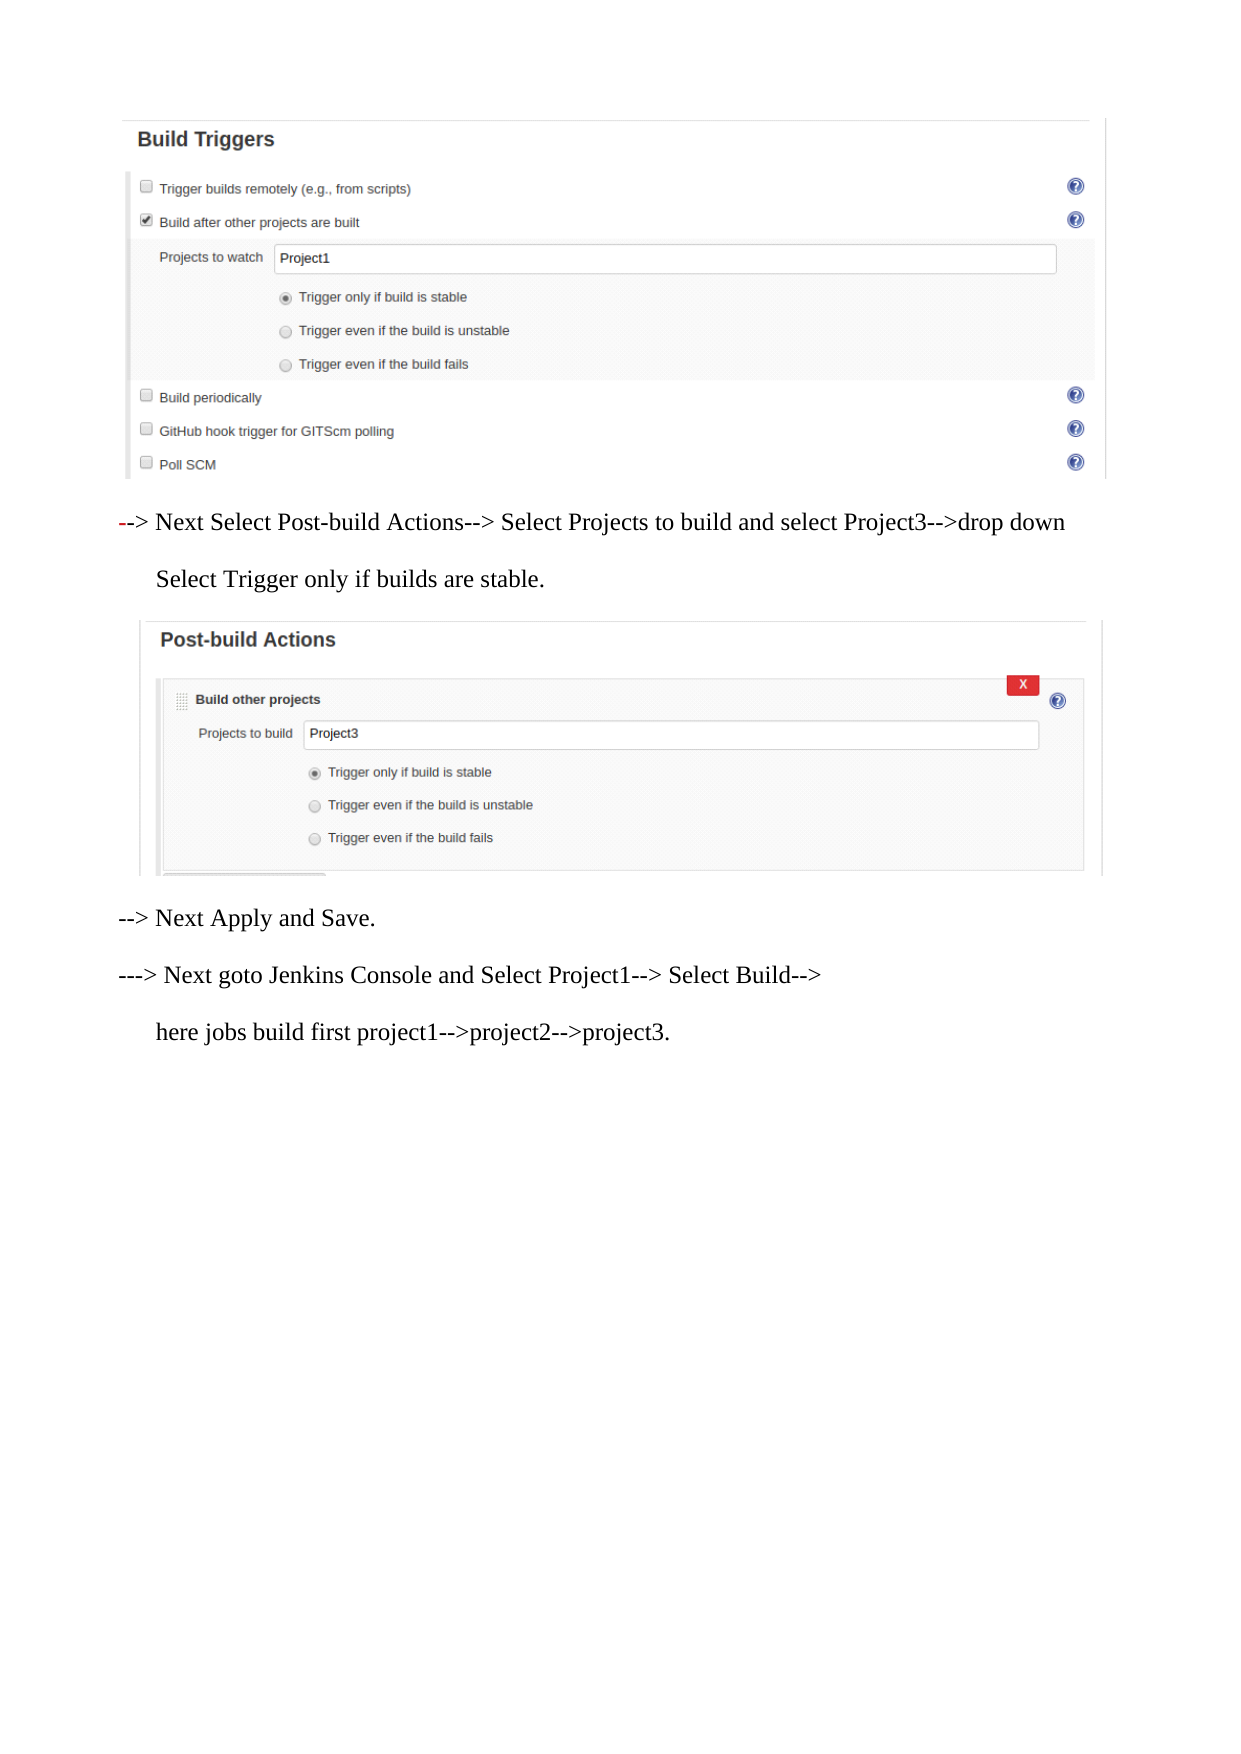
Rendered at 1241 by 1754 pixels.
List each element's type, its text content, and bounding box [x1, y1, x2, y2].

text ---> Next goto Jenkins Console and Select Project1--> Select Build--> [118, 960, 1122, 989]
text --> Next Apply and Save. [118, 903, 1122, 932]
text Select Trigger only if builds are stable. [118, 564, 1122, 593]
text here jobs build first project1-->project2-->project3. [118, 1017, 1122, 1046]
text --> Next Select Post-build Actions--> Select Projects to build and select Project3-->drop down [118, 507, 1122, 536]
